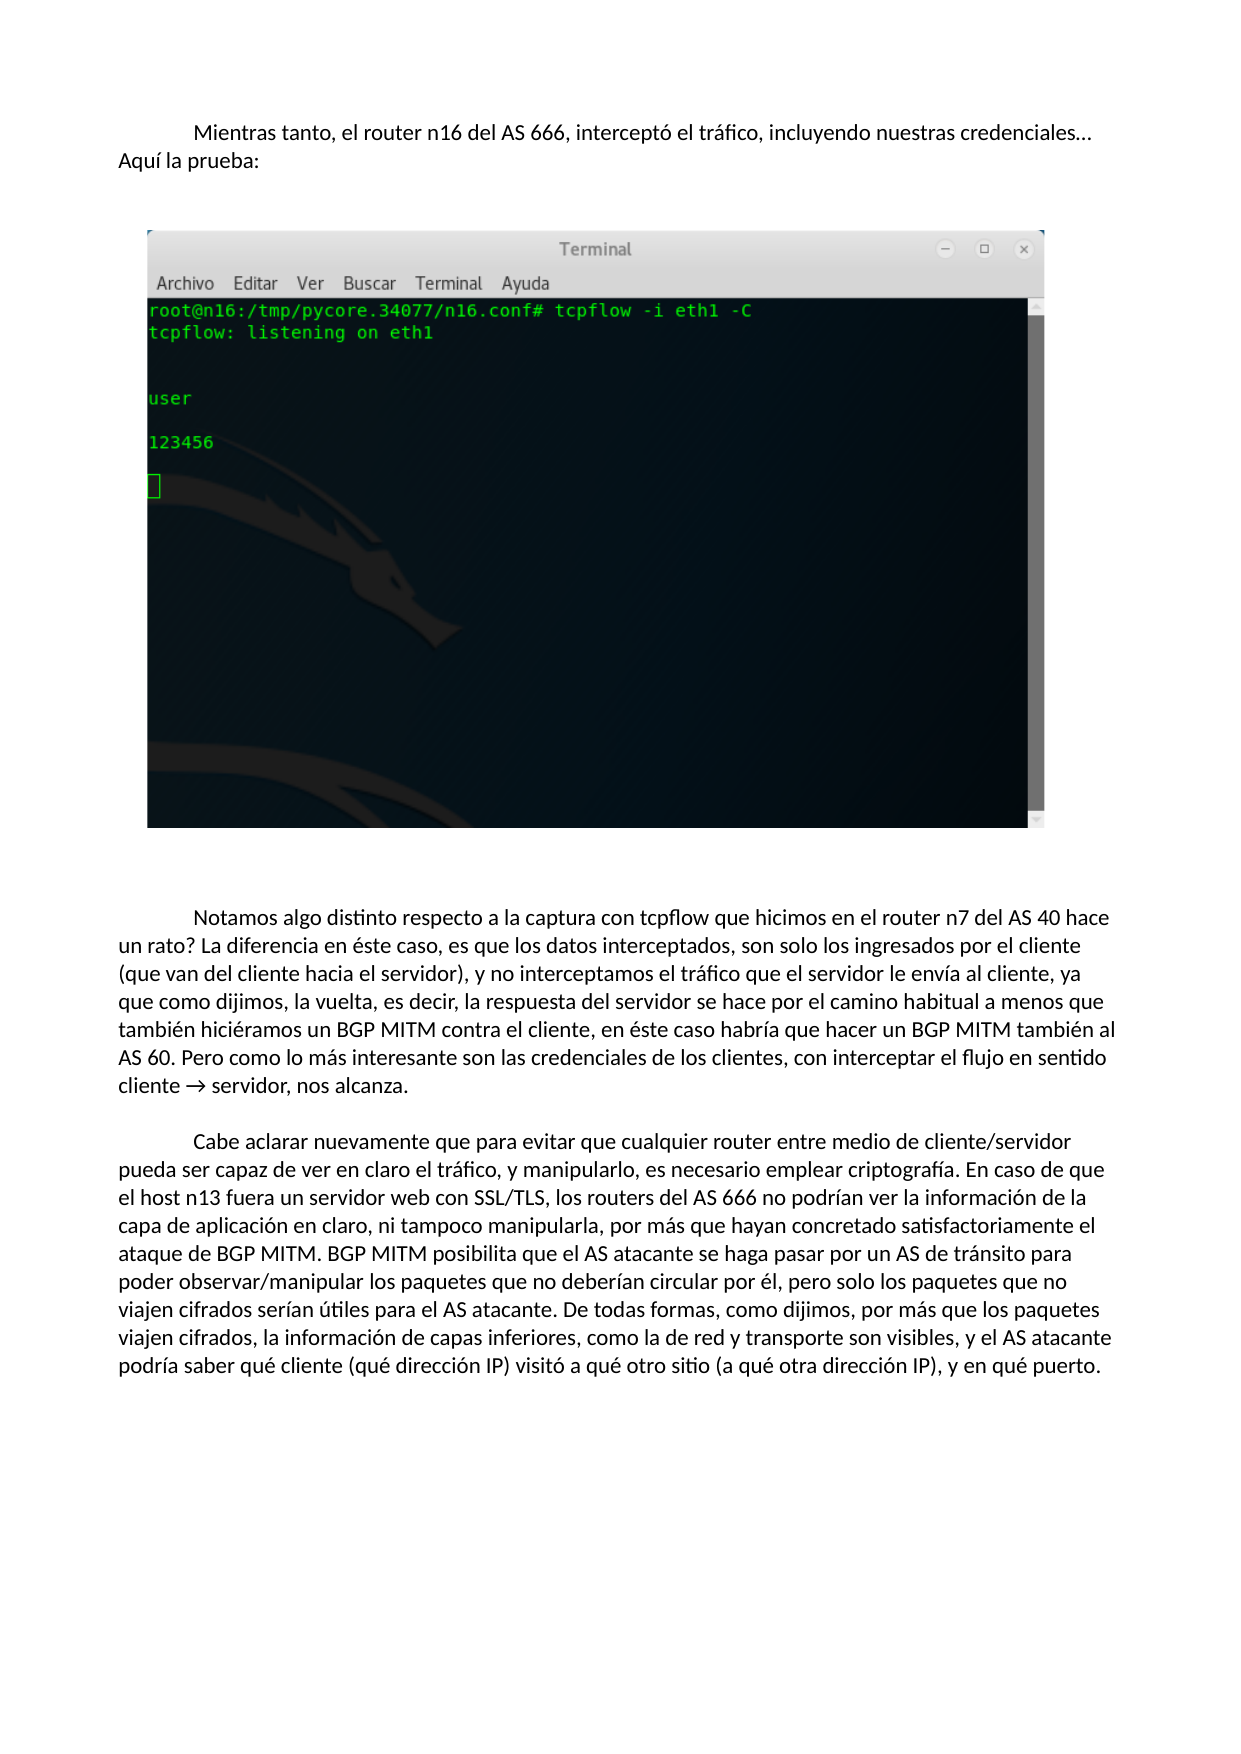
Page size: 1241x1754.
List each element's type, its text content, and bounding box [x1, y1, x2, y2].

picture [147, 230, 1045, 828]
text Mientras tanto, el router n16 del AS 666, interceptó el tráfico, incluyendo nuestras credenciales… Aquí la prueba: [118, 118, 1122, 174]
text Cabe aclarar nuevamente que para evitar que cualquier router entre medio de cliente/servidor pueda ser capaz de ver en claro el tráfico, y manipularlo, es necesario emplear criptografía. En caso de que el host n13 fuera un servidor web con SSL/TLS, los routers del AS 666 no podrían ver la información de la capa de aplicación en claro, ni tampoco manipularla, por más que hayan concretado satisfactoriamente el ataque de BGP MITM. BGP MITM posibilita que el AS atacante se haga pasar por un AS de tránsito para poder observar/manipular los paquetes que no deberían circular por él, pero solo los paquetes que no viajen cifrados serían útiles para el AS atacante. De todas formas, como dijimos, por más que los paquetes viajen cifrados, la información de capas inferiores, como la de red y transporte son visibles, y el AS atacante podría saber qué cliente (qué dirección IP) visitó a qué otro sitio (a qué otra dirección IP), y en qué puerto. [118, 1127, 1122, 1379]
text Notamos algo distinto respecto a la captura con tcpflow que hicimos en el router n7 del AS 40 hace un rato? La diferencia en éste caso, es que los datos interceptados, son solo los ingresados por el cliente (que van del cliente hacia el servidor), y no interceptamos el tráfico que el servidor le envía al cliente, ya que como dijimos, la vuelta, es decir, la respuesta del servidor se hace por el camino habitual a menos que también hiciéramos un BGP MITM contra el cliente, en éste caso habría que hacer un BGP MITM también al AS 60. Pero como lo más interesante son las credenciales de los clientes, con interceptar el flujo en sentido cliente → servidor, nos alcanza. [118, 903, 1122, 1099]
